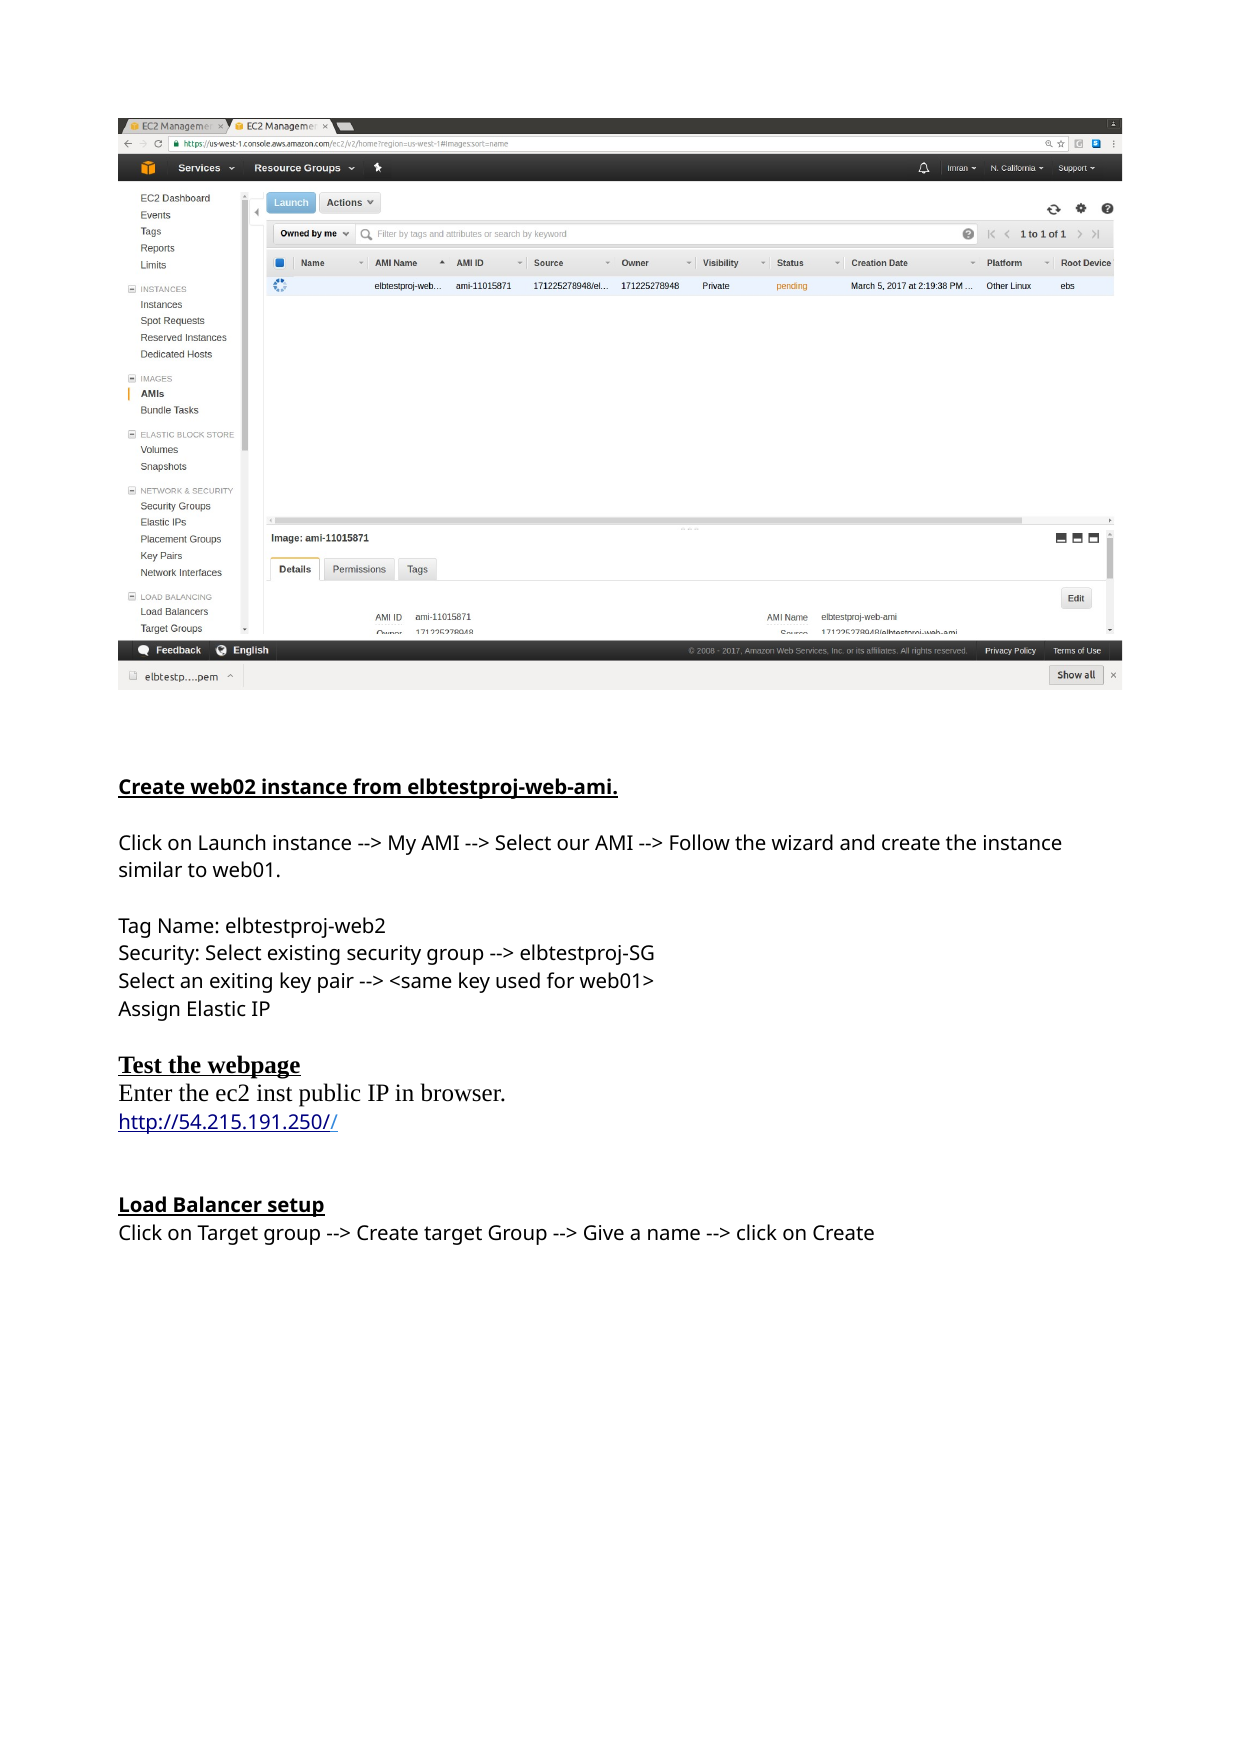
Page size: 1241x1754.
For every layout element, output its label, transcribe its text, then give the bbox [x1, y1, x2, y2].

picture [118, 118, 1123, 690]
text Assign Elastic IP [118, 994, 1122, 1022]
text Select an exiting key pair --> <same key used for web01> [118, 967, 1122, 994]
text http://54.215.191.250// [118, 1107, 1122, 1135]
text Click on Target group --> Create target Group --> Give a name --> click on Create [118, 1218, 1122, 1246]
text Enter the ec2 inst public IP in browser. [118, 1078, 1122, 1107]
text Test the webpage [118, 1050, 1122, 1078]
text Tag Name: elbtestproj-web2 [118, 911, 1122, 939]
text Security: Select existing security group --> elbtestproj-SG [118, 939, 1122, 967]
text Create web02 instance from elbtestproj-web-ami. [118, 773, 1122, 800]
text Load Balancer setup [118, 1190, 1122, 1218]
text Click on Launch instance --> My AMI --> Select our AMI --> Follow the wizard and create the instance similar to web01. [118, 828, 1122, 883]
